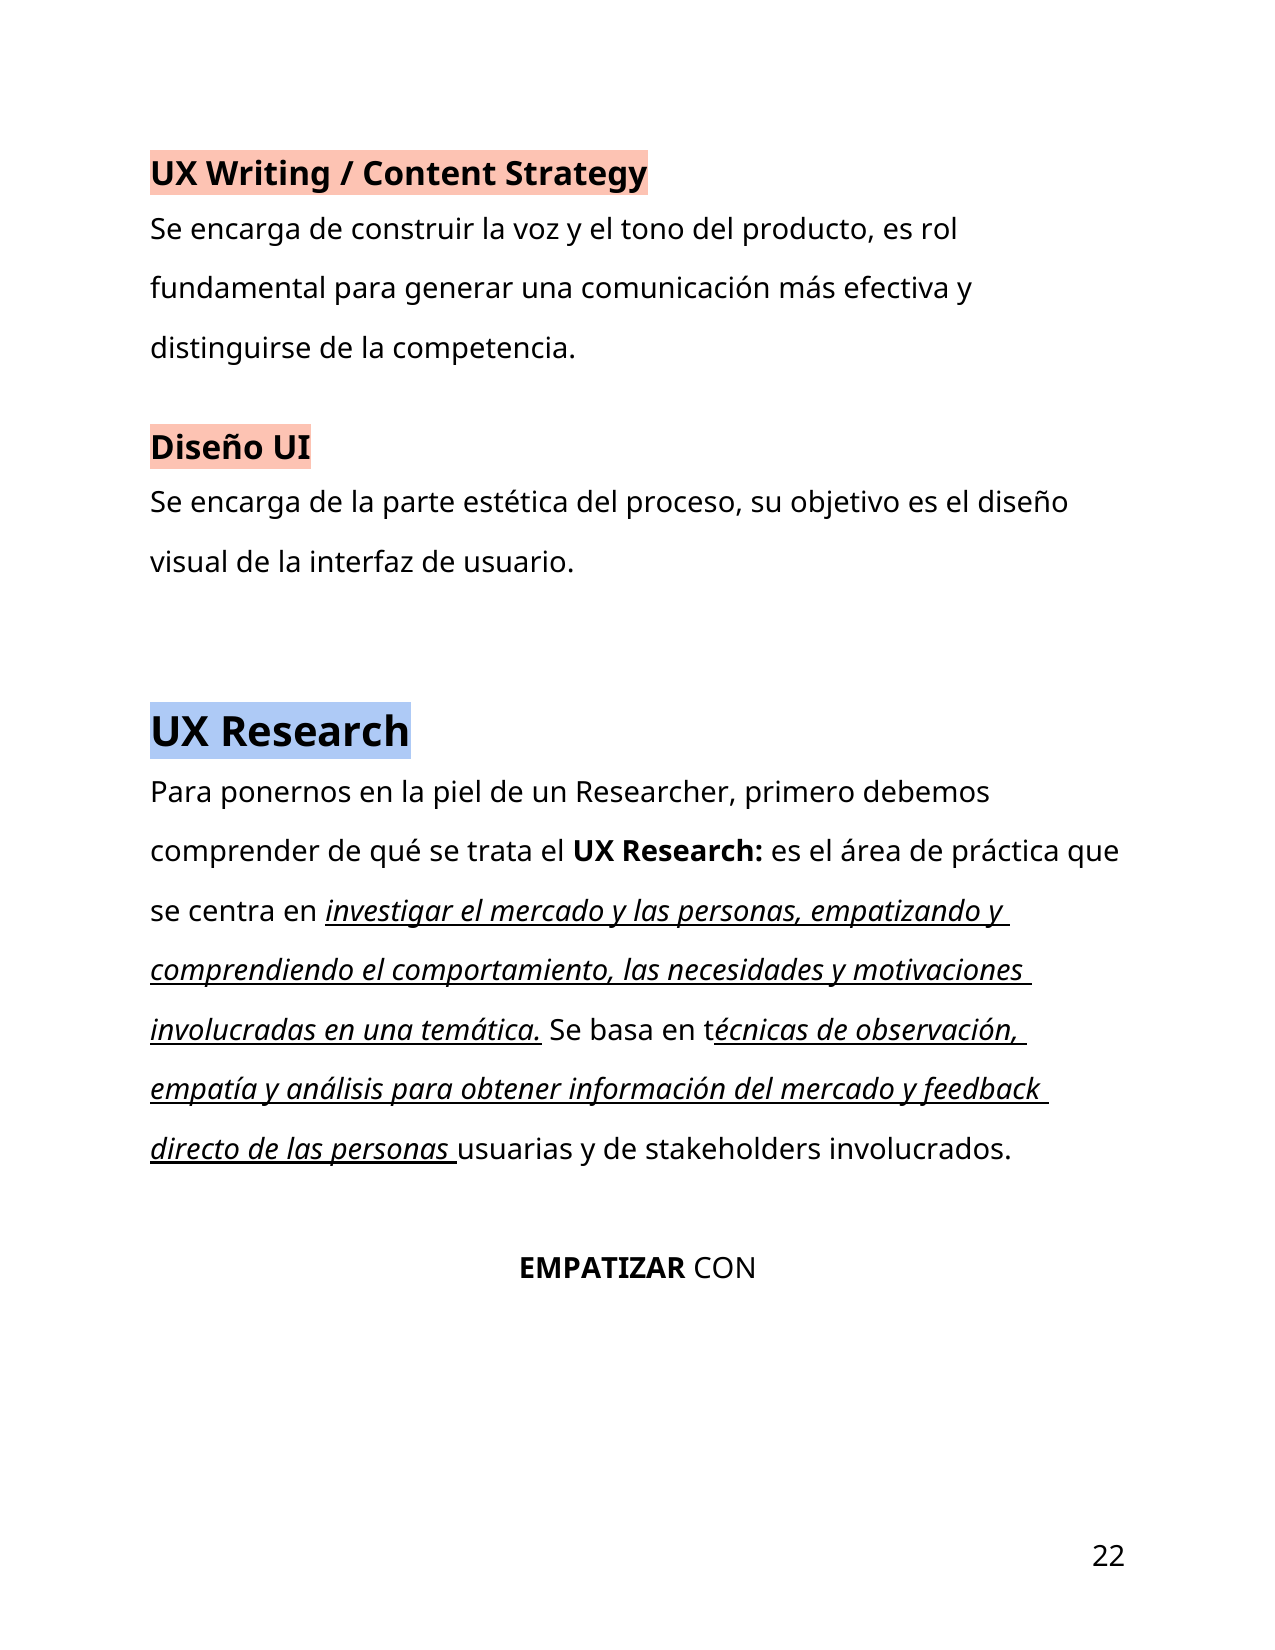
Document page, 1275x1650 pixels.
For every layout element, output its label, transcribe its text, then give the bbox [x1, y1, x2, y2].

text Se encarga de la parte estética del proceso, su objetivo es el diseño visual de la interfaz de usuario. [150, 482, 1125, 581]
text Para ponernos en la piel de un Researcher, primero debemos comprender de qué se trata el UX Research: es el área de práctica que se centra en investigar el mercado y las personas, empatizando y comprendiendo el comportamiento, las necesidades y motivaciones involucradas en una temática. Se basa en técnicas de observación, empatía y análisis para obtener información del mercado y feedback directo de las personas usuarias y de stakeholders involucrados. [150, 771, 1125, 1168]
text Se encarga de construir la voz y el tono del producto, es rol fundamental para generar una comunicación más efectiva y distinguirse de la competencia. [150, 208, 1125, 367]
subtitle UX Research [411, 702, 1125, 759]
text EMPATIZAR CON [150, 1247, 1125, 1287]
subtitle UX Writing / Content Strategy [648, 150, 1125, 195]
subtitle Diseño UI [311, 424, 1125, 469]
